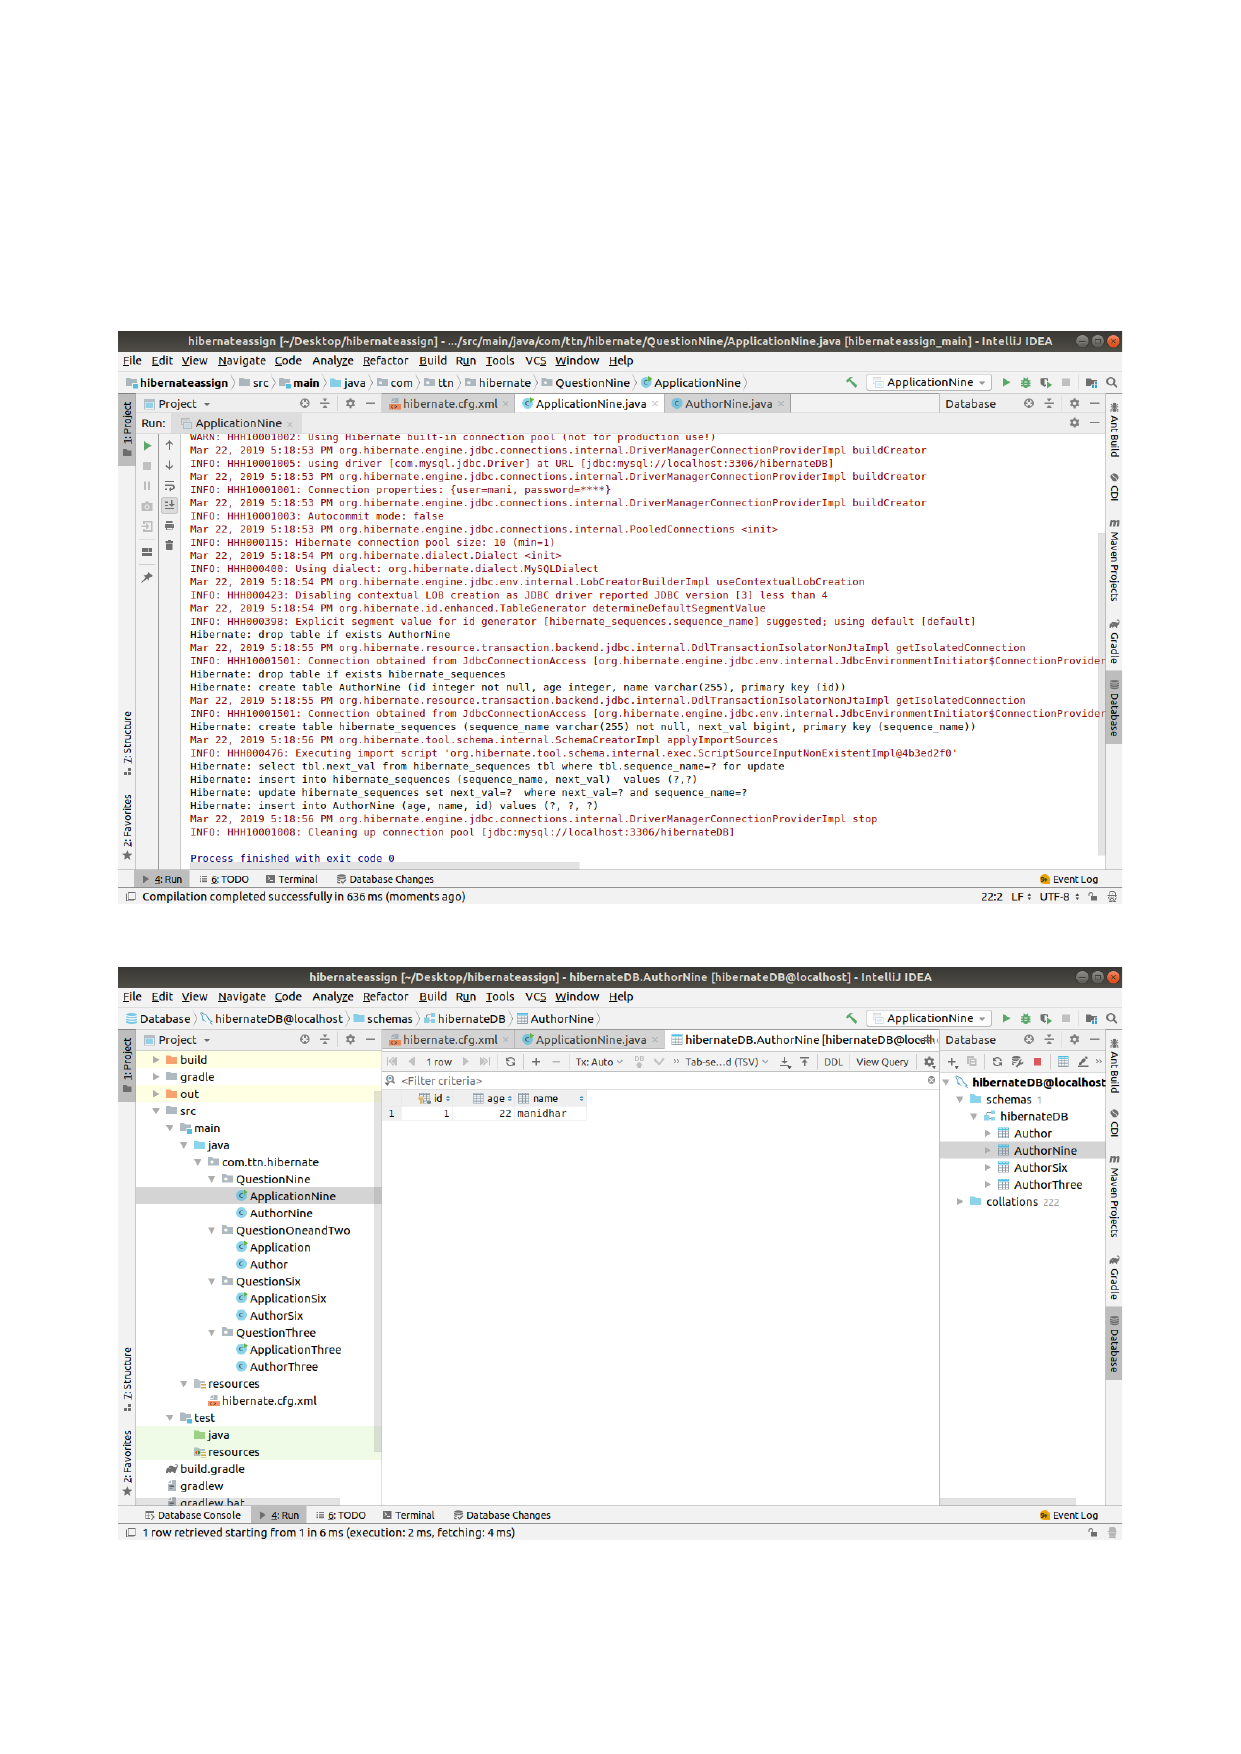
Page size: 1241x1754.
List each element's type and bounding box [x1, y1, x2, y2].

picture [118, 967, 1123, 1540]
picture [118, 331, 1123, 904]
